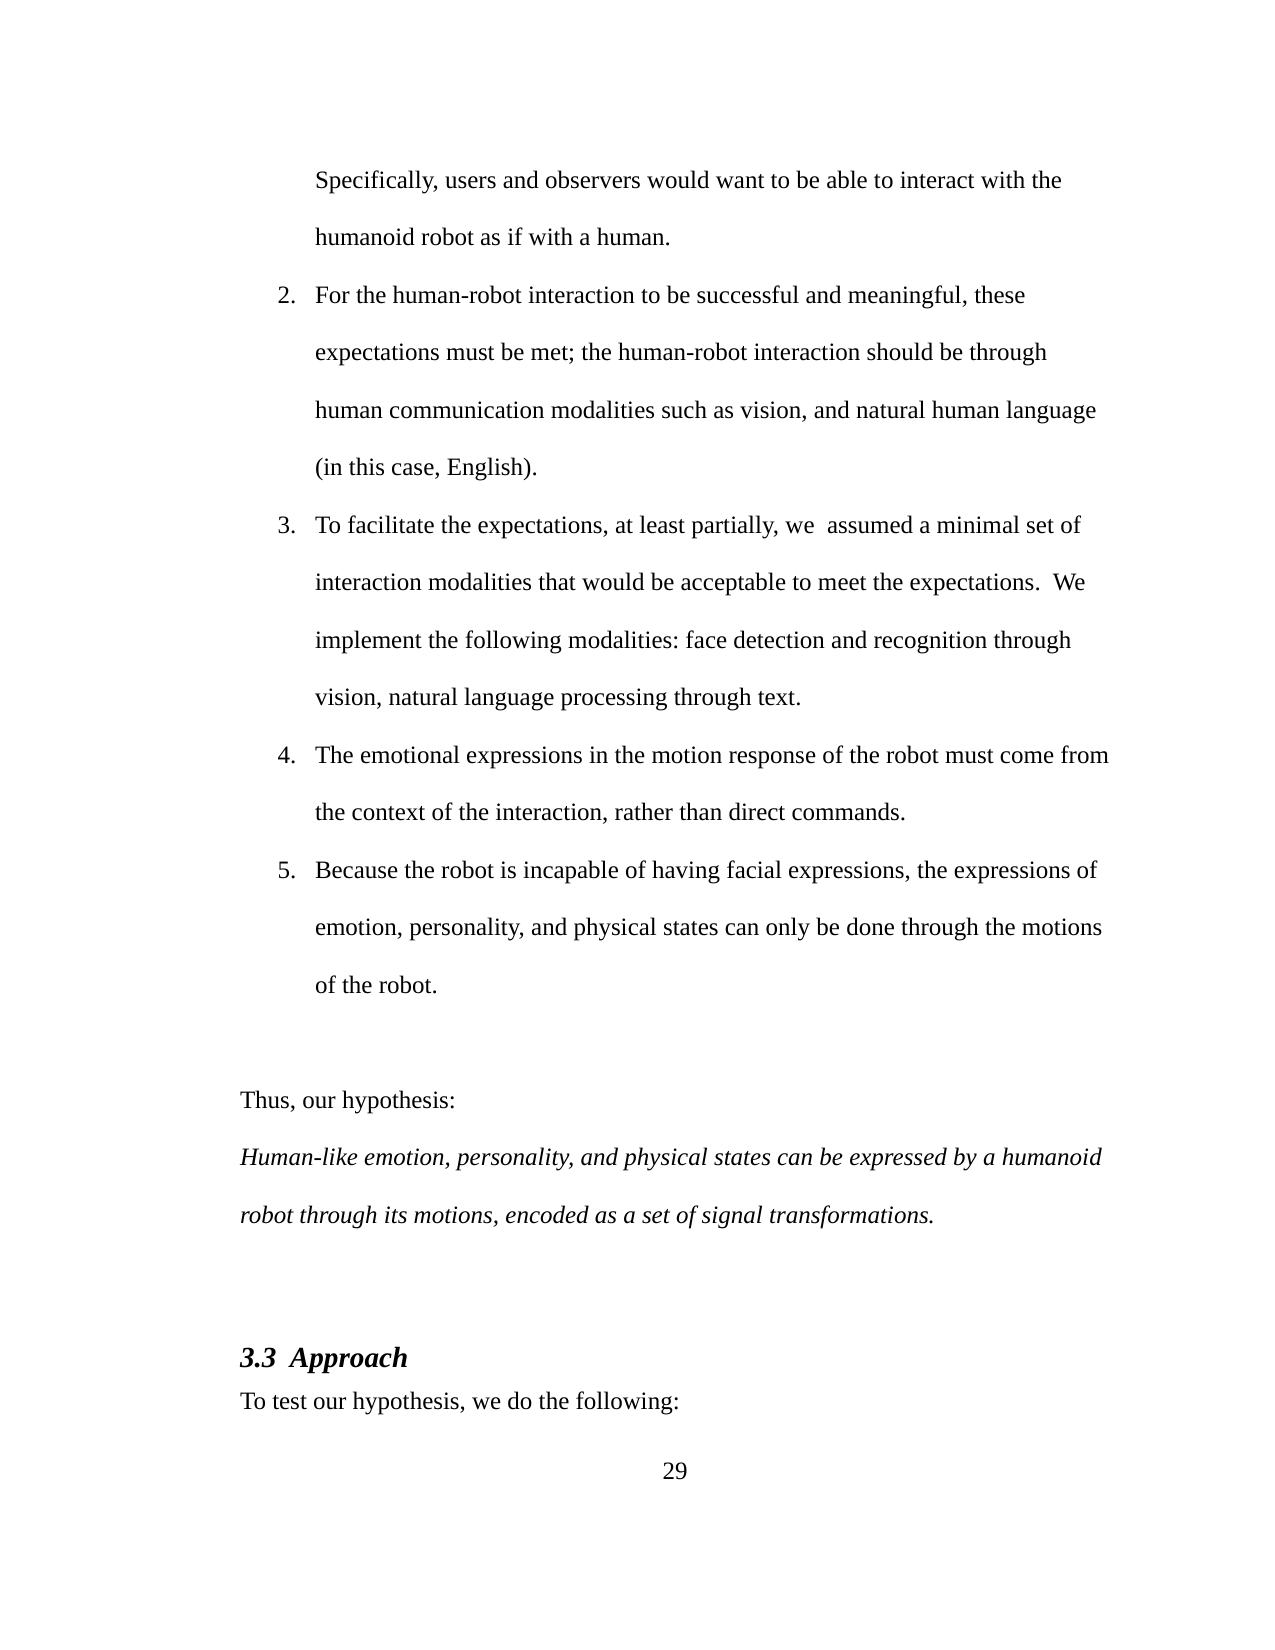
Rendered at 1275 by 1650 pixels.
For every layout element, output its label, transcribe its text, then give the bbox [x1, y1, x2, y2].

text Human-like emotion, personality, and physical states can be expressed by a humanoid robot through its motions, encoded as a set of signal transformations. [240, 1142, 1110, 1228]
list Specifically, users and observers would want to be able to interact with the humanoid robot as if with a human. [277, 165, 1110, 251]
text To test our hypothesis, we do the following: [240, 1386, 1110, 1414]
text Thus, our hypothesis: [240, 1085, 1110, 1113]
subtitle 3.3 Approach [240, 1340, 1110, 1373]
list The emotional expressions in the motion response of the robot must come from the context of the interaction, rather than direct commands. [277, 740, 1110, 826]
list For the human-robot interaction to be successful and meaningful, these expectations must be met; the human-robot interaction should be through human communication modalities such as vision, and natural human language (in this case, English). [277, 280, 1110, 481]
list To facilitate the expectations, at least partially, we assumed a minimal set of interaction modalities that would be acceptable to meet the expectations. We implement the following modalities: face detection and recognition through vision, natural language processing through text. [277, 510, 1110, 711]
list Because the robot is incapable of having facial expressions, the expressions of emotion, personality, and physical states can only be done through the motions of the robot. [277, 855, 1110, 998]
